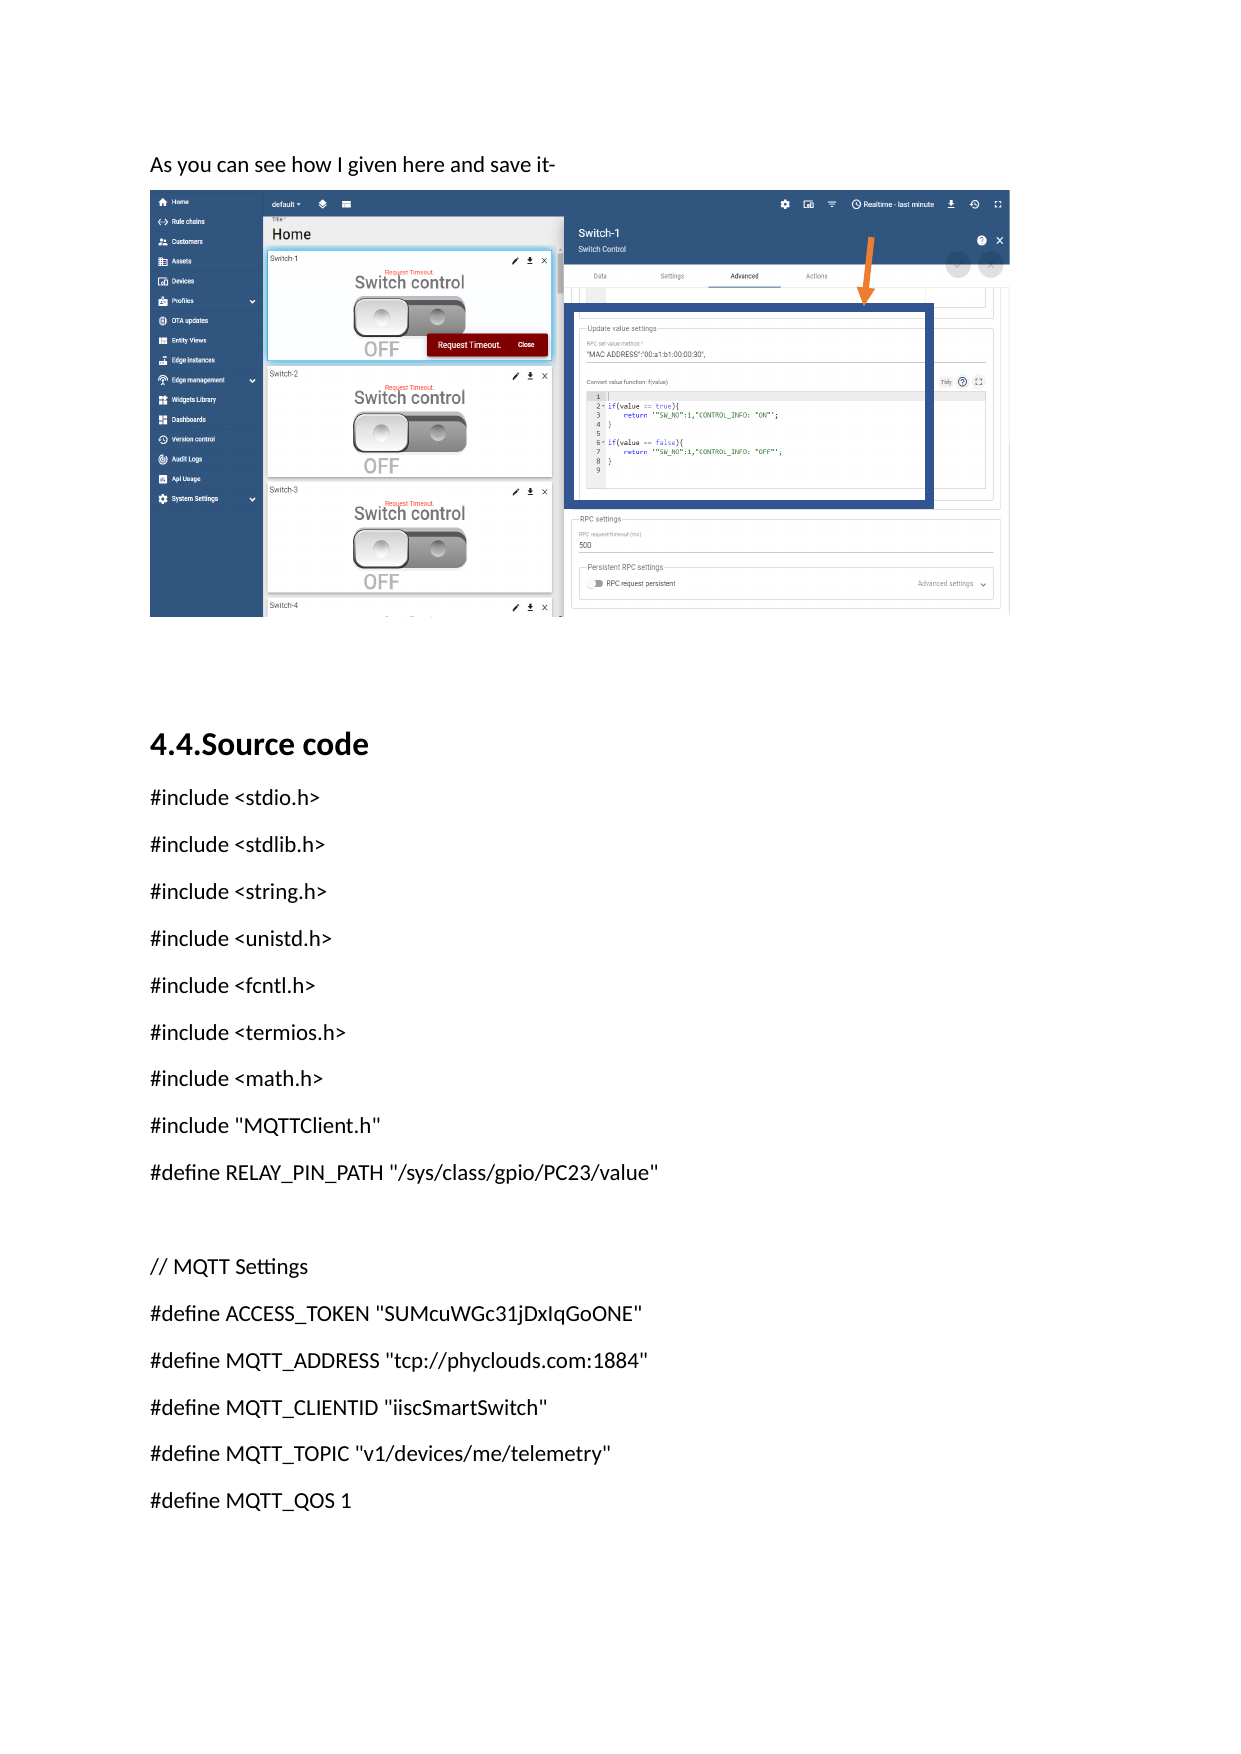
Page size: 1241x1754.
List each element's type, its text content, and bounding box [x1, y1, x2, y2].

text #include <string.h> [150, 877, 1090, 905]
text #define MQTT_TOPIC "v1/devices/me/telemetry" [150, 1439, 1090, 1468]
text #define ACCESS_TOKEN "SUMcuWGc31jDxIqGoONE" [150, 1299, 1090, 1327]
picture [150, 190, 1010, 617]
text #define MQTT_ADDRESS "tcp://phyclouds.com:1884" [150, 1346, 1090, 1374]
text #include <unistd.h> [150, 924, 1090, 952]
text #define MQTT_CLIENTID "iiscSmartSwitch" [150, 1393, 1090, 1421]
text As you can see how I given here and save it- [150, 150, 1090, 178]
text #include "MQTTClient.h" [150, 1111, 1090, 1139]
text #define MQTT_QOS 1 [150, 1486, 1090, 1514]
text #define RELAY_PIN_PATH "/sys/class/gpio/PC23/value" [150, 1158, 1090, 1186]
text #include <fcntl.h> [150, 971, 1090, 999]
text #include <stdlib.h> [150, 830, 1090, 858]
text // MQTT Settings [150, 1252, 1090, 1280]
text #include <termios.h> [150, 1018, 1090, 1046]
text 4.4.Source code [150, 723, 1090, 763]
text #include <math.h> [150, 1064, 1090, 1093]
text #include <stdio.h> [150, 783, 1090, 811]
